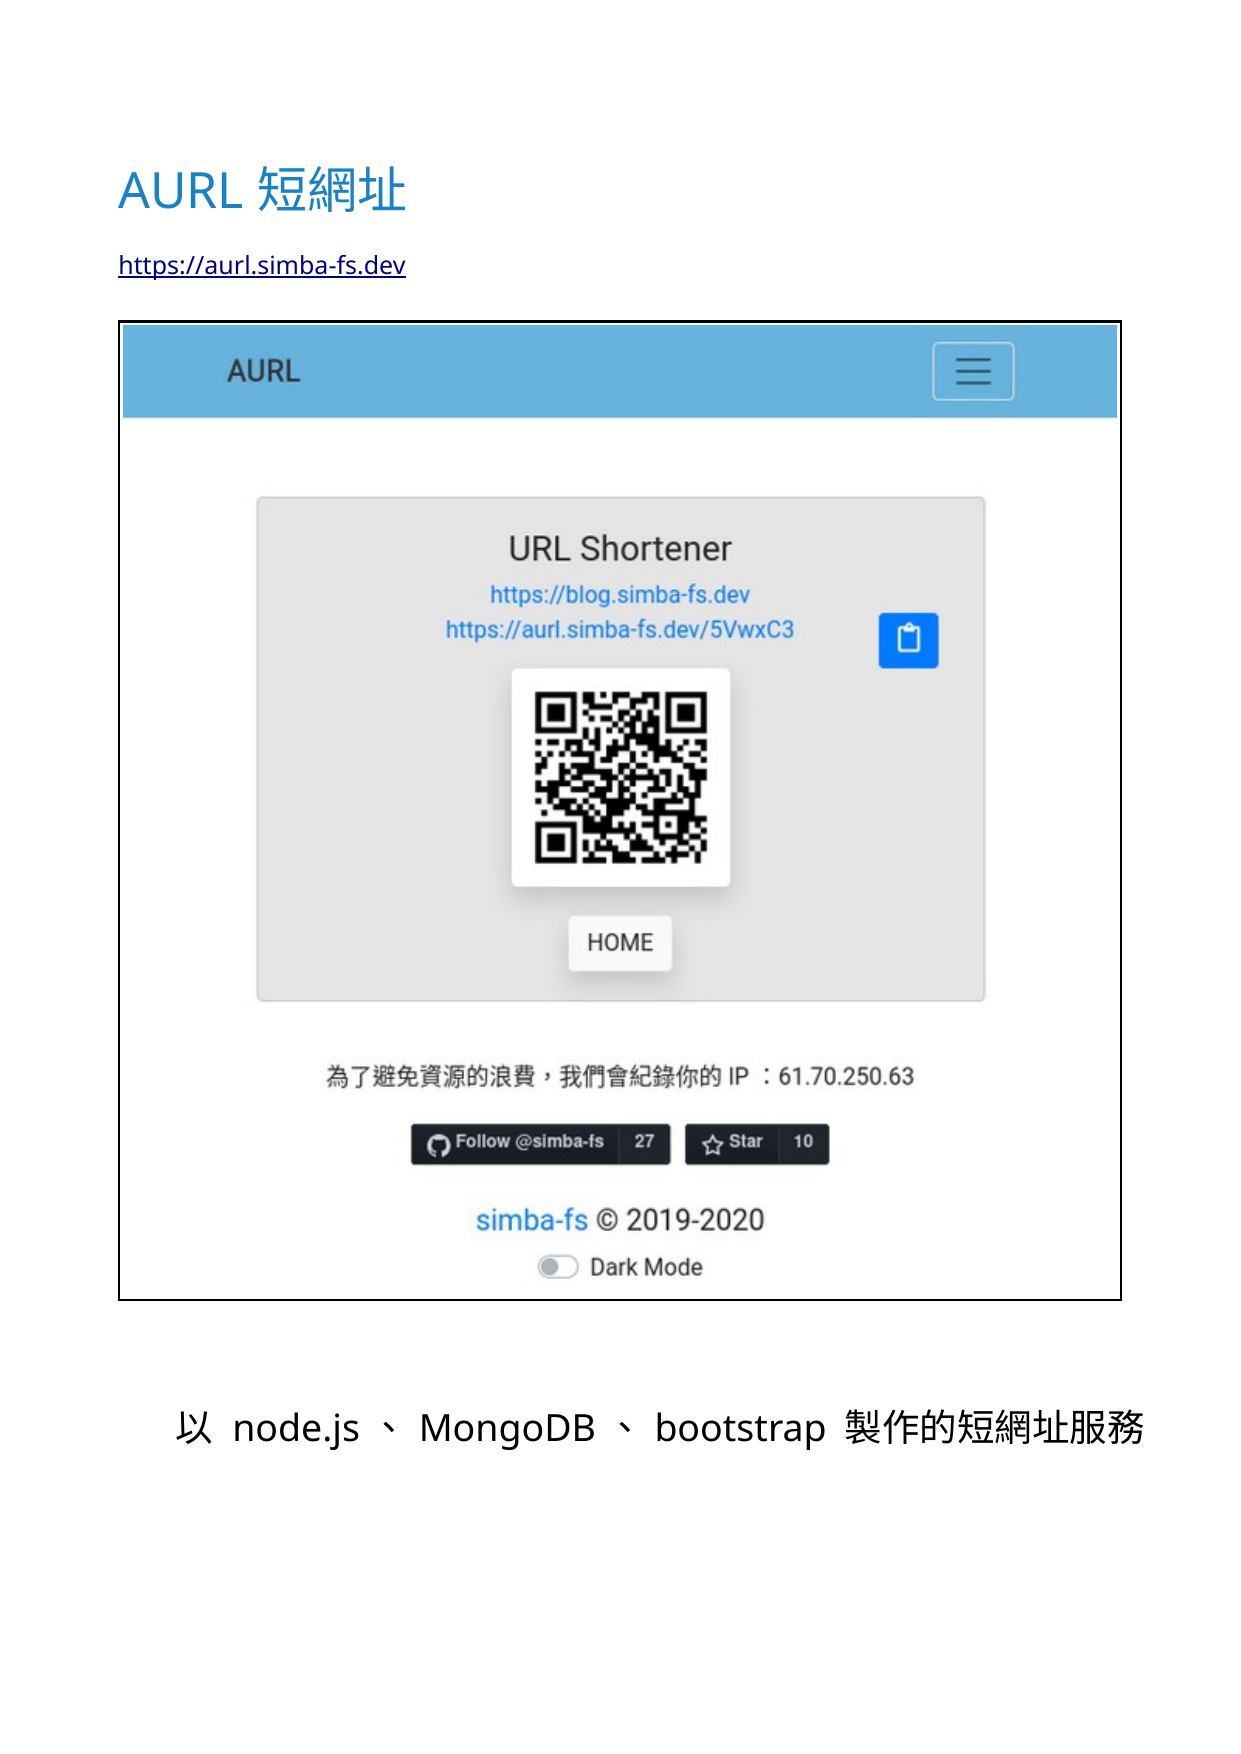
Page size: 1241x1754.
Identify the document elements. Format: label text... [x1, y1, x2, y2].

picture [123, 325, 1118, 1296]
text https://aurl.simba-fs.dev [118, 247, 1122, 282]
subtitle AURL 短網址 [118, 151, 1122, 223]
